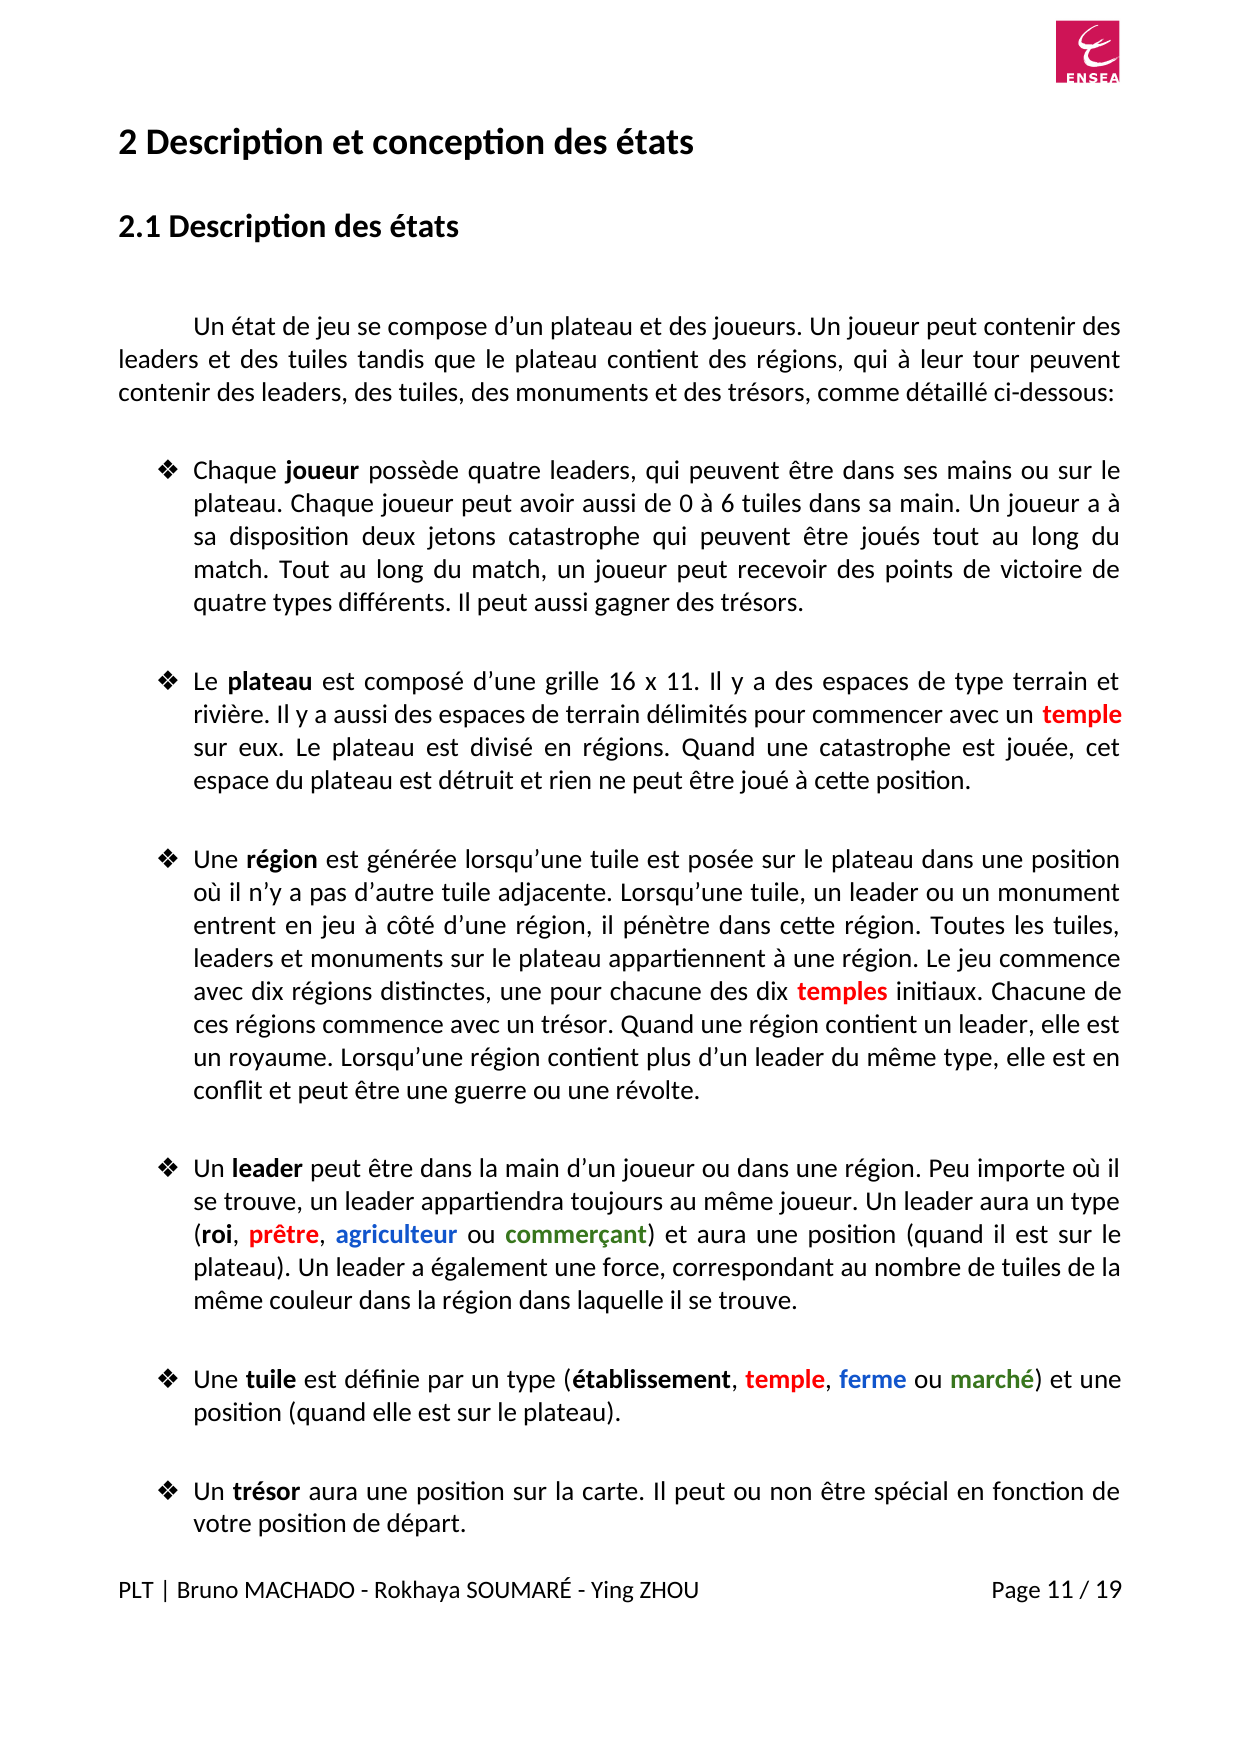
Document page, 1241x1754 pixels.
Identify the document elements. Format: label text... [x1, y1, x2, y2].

list Une tuile est définie par un type (établissement, temple, ferme ou marché) et une position (quand elle est sur le plateau). [156, 1362, 1122, 1428]
list Chaque joueur possède quatre leaders, qui peuvent être dans ses mains ou sur le plateau. Chaque joueur peut avoir aussi de 0 à 6 tuiles dans sa main. Un joueur a à sa disposition deux jetons catastrophe qui peuvent être joués tout au long du match. Tout au long du match, un joueur peut recevoir des points de victoire de quatre types différents. Il peut aussi gagner des trésors. [156, 453, 1122, 619]
list Une région est générée lorsqu’une tuile est posée sur le plateau dans une position où il n’y a pas d’autre tuile adjacente. Lorsqu’une tuile, un leader ou un monument entrent en jeu à côté d’une région, il pénètre dans cette région. Toutes les tuiles, leaders et monuments sur le plateau appartiennent à une région. Le jeu commence avec dix régions distinctes, une pour chacune des dix temples initiaux. Chacune de ces régions commence avec un trésor. Quand une région contient un leader, elle est un royaume. Lorsqu’une région contient plus d’un leader du même type, elle est en conflit et peut être une guerre ou une révolte. [156, 842, 1122, 1106]
list Un leader peut être dans la main d’un joueur ou dans une région. Peu importe où il se trouve, un leader appartiendra toujours au même joueur. Un leader aura un type (roi, prêtre, agriculteur ou commerçant) et aura une position (quand il est sur le plateau). Un leader a également une force, correspondant au nombre de tuiles de la même couleur dans la région dans laquelle il se trouve. [156, 1151, 1122, 1317]
picture [1054, 18, 1122, 84]
subtitle 2.1 Description des états [118, 205, 1122, 246]
list Un trésor aura une position sur la carte. Il peut ou non être spécial en fonction de votre position de départ. [156, 1474, 1122, 1540]
text Un état de jeu se compose d’un plateau et des joueurs. Un joueur peut contenir des leaders et des tuiles tandis que le plateau contient des régions, qui à leur tour peuvent contenir des leaders, des tuiles, des monuments et des trésors, comme détaillé ci-dessous: [118, 309, 1122, 408]
subtitle 2 Description et conception des états [118, 118, 1122, 164]
list Le plateau est composé d’une grille 16 x 11. Il y a des espaces de type terrain et rivière. Il y a aussi des espaces de terrain délimités pour commencer avec un temple sur eux. Le plateau est divisé en régions. Quand une catastrophe est jouée, cet espace du plateau est détruit et rien ne peut être joué à cette position. [156, 664, 1122, 796]
